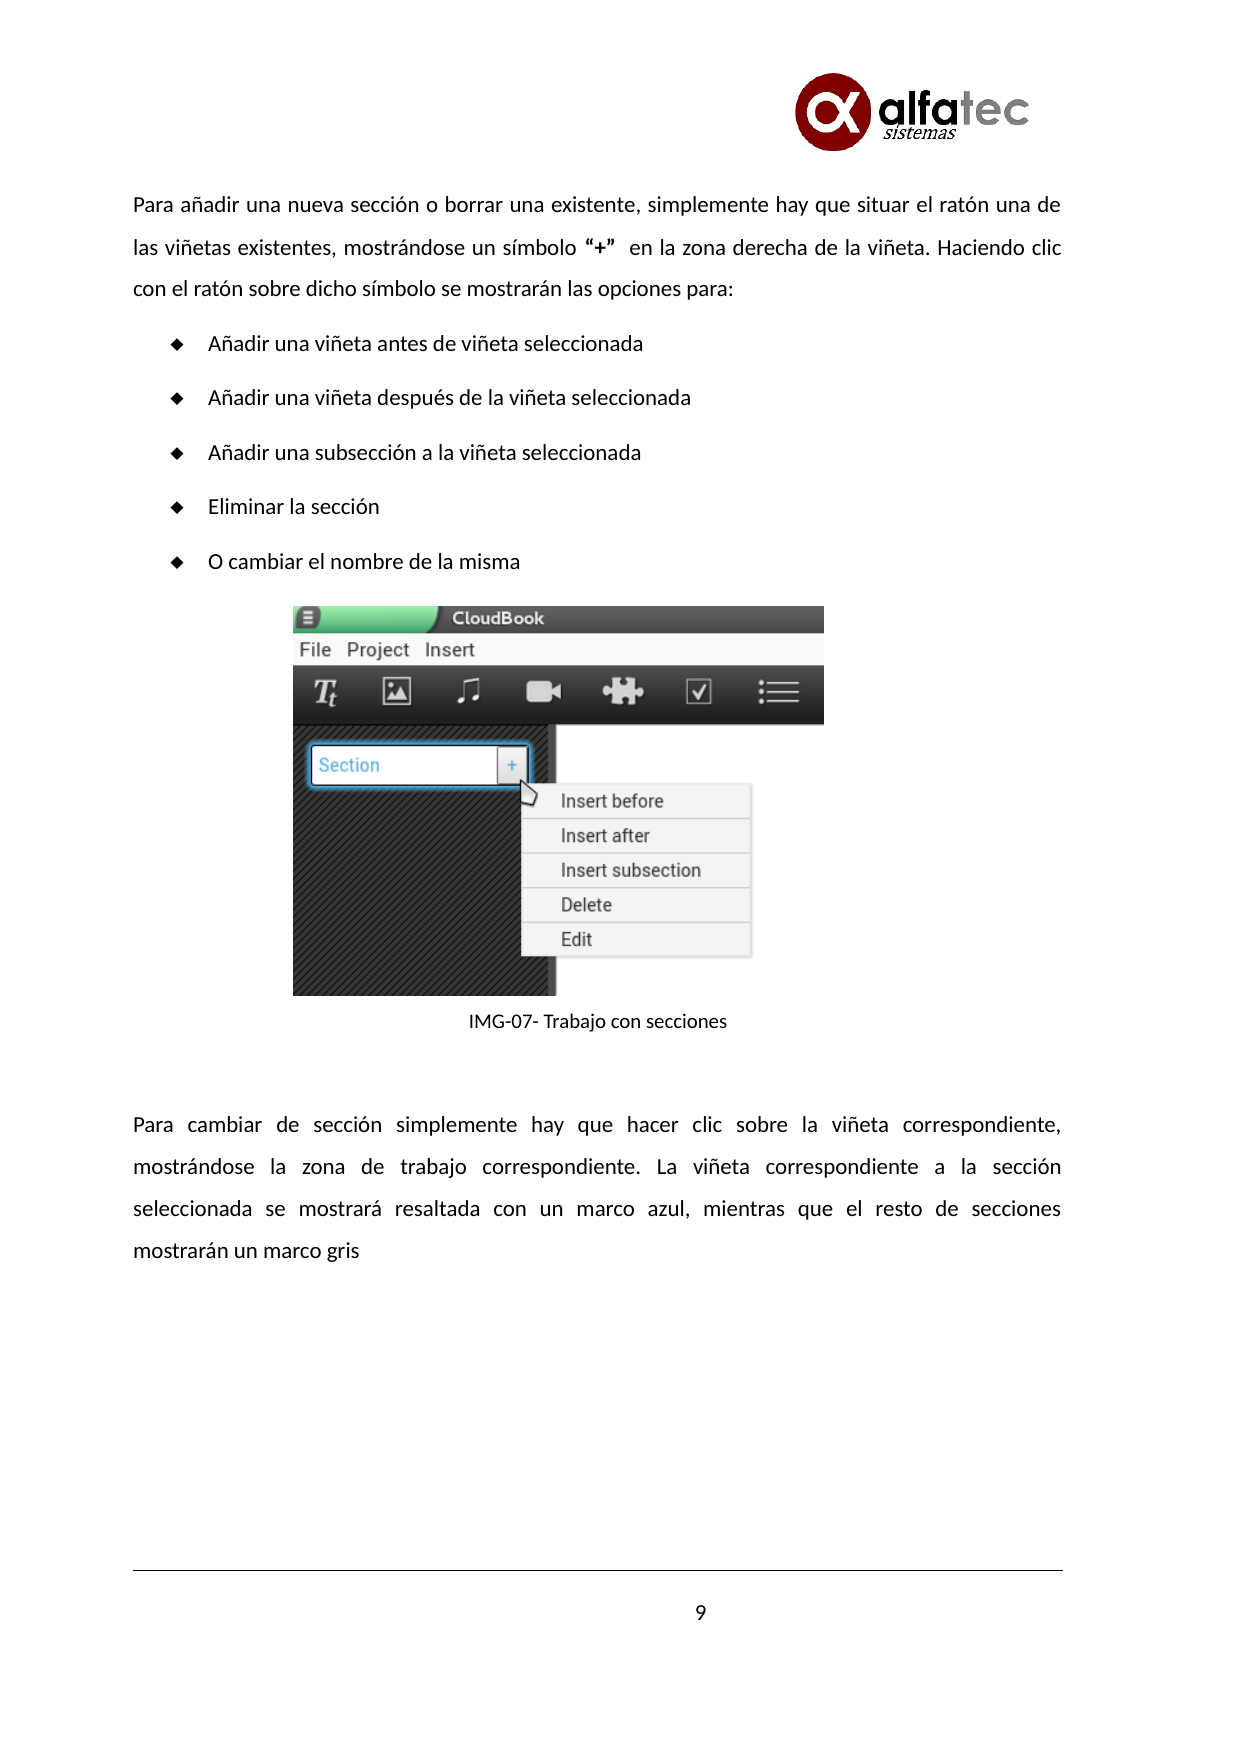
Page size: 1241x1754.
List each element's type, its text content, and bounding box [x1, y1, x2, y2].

text Para añadir una nueva sección o borrar una existente, simplemente hay que situar el ratón una de las viñetas existentes, mostrándose un símbolo “+” en la zona derecha de la viñeta. Haciendo clic con el ratón sobre dicho símbolo se mostrarán las opciones para: [133, 191, 1063, 303]
picture [293, 606, 534, 818]
list Añadir una viñeta antes de viñeta seleccionada [170, 329, 1063, 357]
text IMG-07- Trabajo con secciones [133, 601, 1063, 1034]
picture [795, 73, 1031, 151]
list Añadir una viñeta después de la viñeta seleccionada [170, 383, 1063, 412]
list O cambiar el nombre de la misma [170, 547, 1063, 575]
text Para cambiar de sección simplemente hay que hacer clic sobre la viñeta correspondiente, mostrándose la zona de trabajo correspondiente. La viñeta correspondiente a la sección seleccionada se mostrará resaltada con un marco azul, mientras que el resto de secciones mostrarán un marco gris [133, 1110, 1063, 1264]
list Añadir una subsección a la viñeta seleccionada [170, 438, 1063, 466]
list Eliminar la sección [170, 492, 1063, 521]
